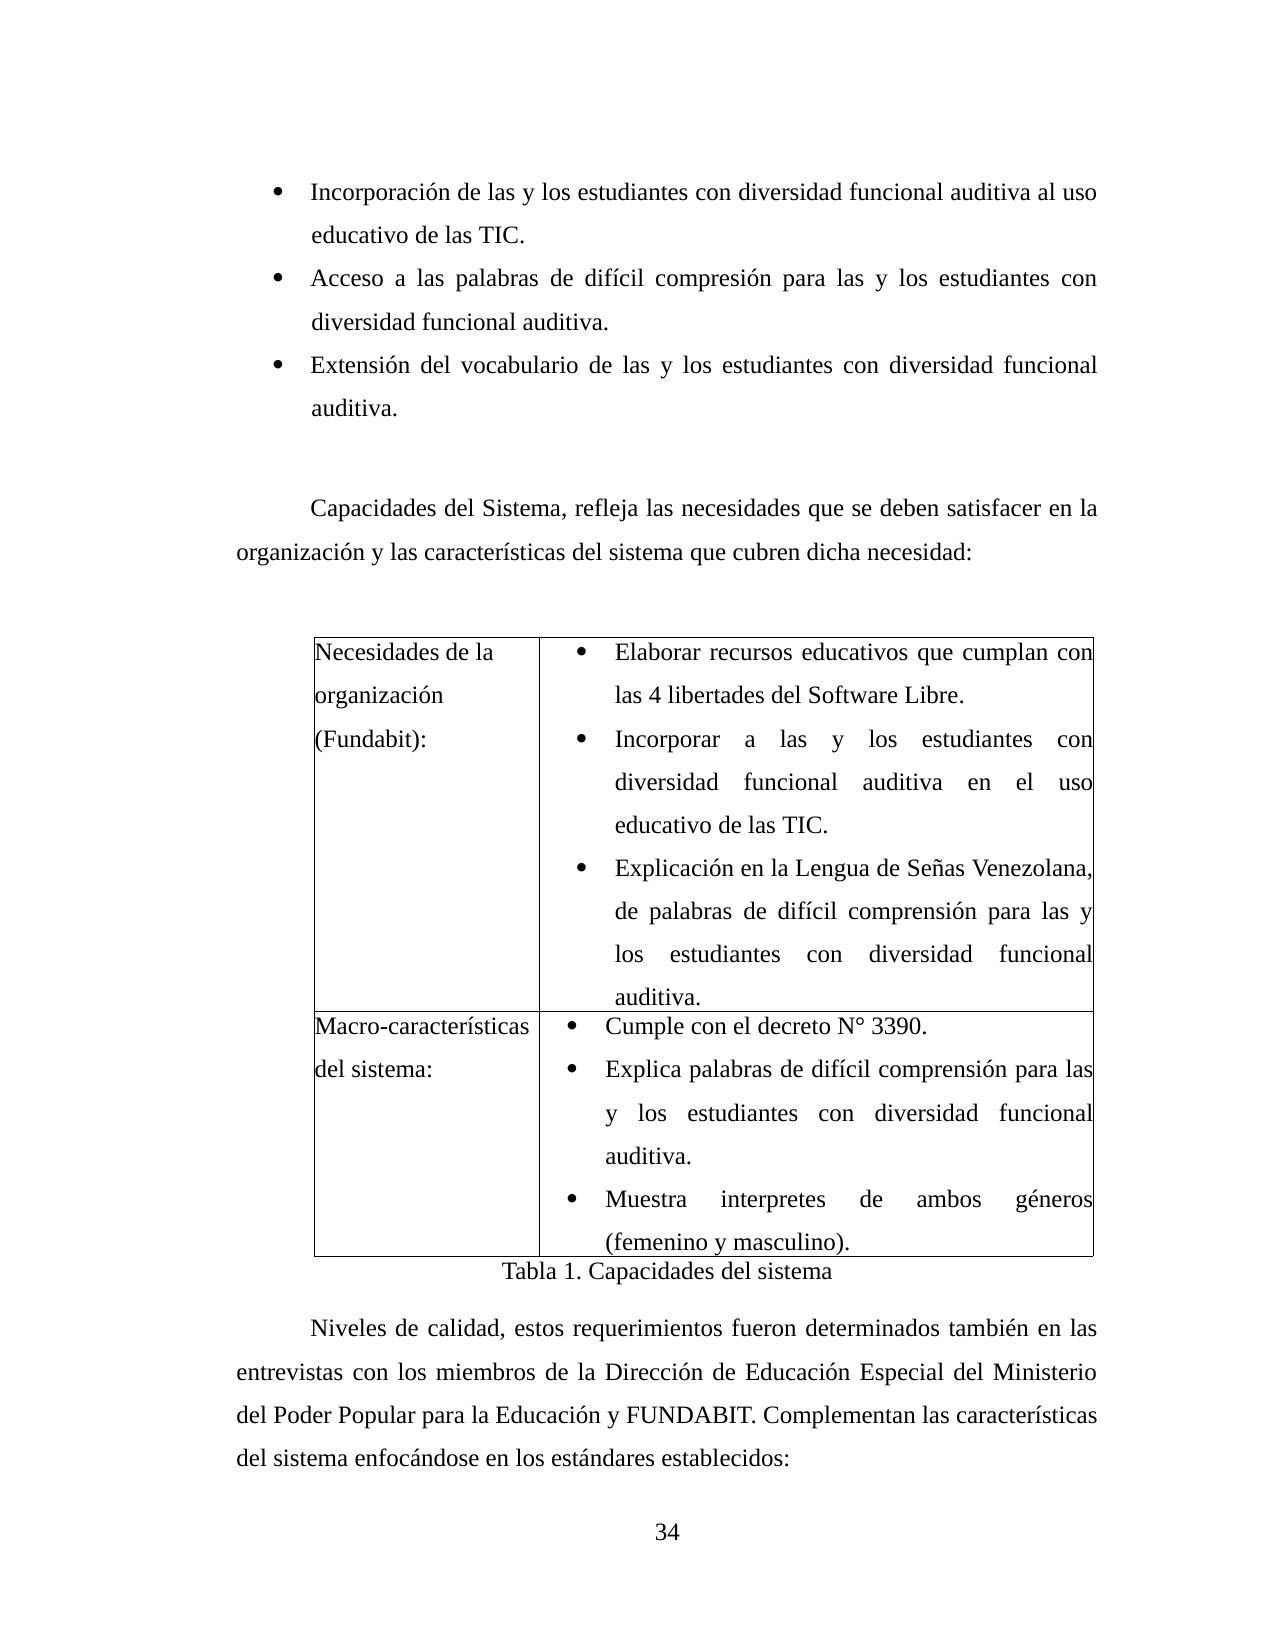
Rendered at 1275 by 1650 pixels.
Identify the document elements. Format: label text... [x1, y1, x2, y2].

text Tabla 1. Capacidades del sistema [236, 1256, 1098, 1285]
text Niveles de calidad, estos requerimientos fueron determinados también en las entrevistas con los miembros de la Dirección de Educación Especial del Ministerio del Poder Popular para la Educación y FUNDABIT. Complementan las características del sistema enfocándose en los estándares establecidos: [236, 1313, 1098, 1472]
list Incorporación de las y los estudiantes con diversidad funcional auditiva al uso educativo de las TIC. [274, 177, 1098, 249]
table_cell Macro-características del sistema: [315, 1012, 539, 1256]
table_header Necesidades de la organización (Fundabit): [315, 638, 539, 1011]
list Extensión del vocabulario de las y los estudiantes con diversidad funcional auditiva. [274, 350, 1098, 422]
table_cell Cumple con el decreto N° 3390. Explica palabras de difícil comprensión para las y los estudiantes con diversidad funcional auditiva. Muestra interpretes de ambos géneros (femenino y masculino). [540, 1012, 1093, 1256]
text Capacidades del Sistema, refleja las necesidades que se deben satisfacer en la organización y las características del sistema que cubren dicha necesidad: [236, 493, 1098, 565]
table_header Elaborar recursos educativos que cumplan con las 4 libertades del Software Libre. Incorporar a las y los estudiantes con diversidad funcional auditiva en el uso educativo de las TIC. Explicación en la Lengua de Señas Venezolana, de palabras de difícil comprensión para las y los estudiantes con diversidad funcional auditiva. [540, 638, 1093, 1011]
list Acceso a las palabras de difícil compresión para las y los estudiantes con diversidad funcional auditiva. [274, 263, 1098, 335]
